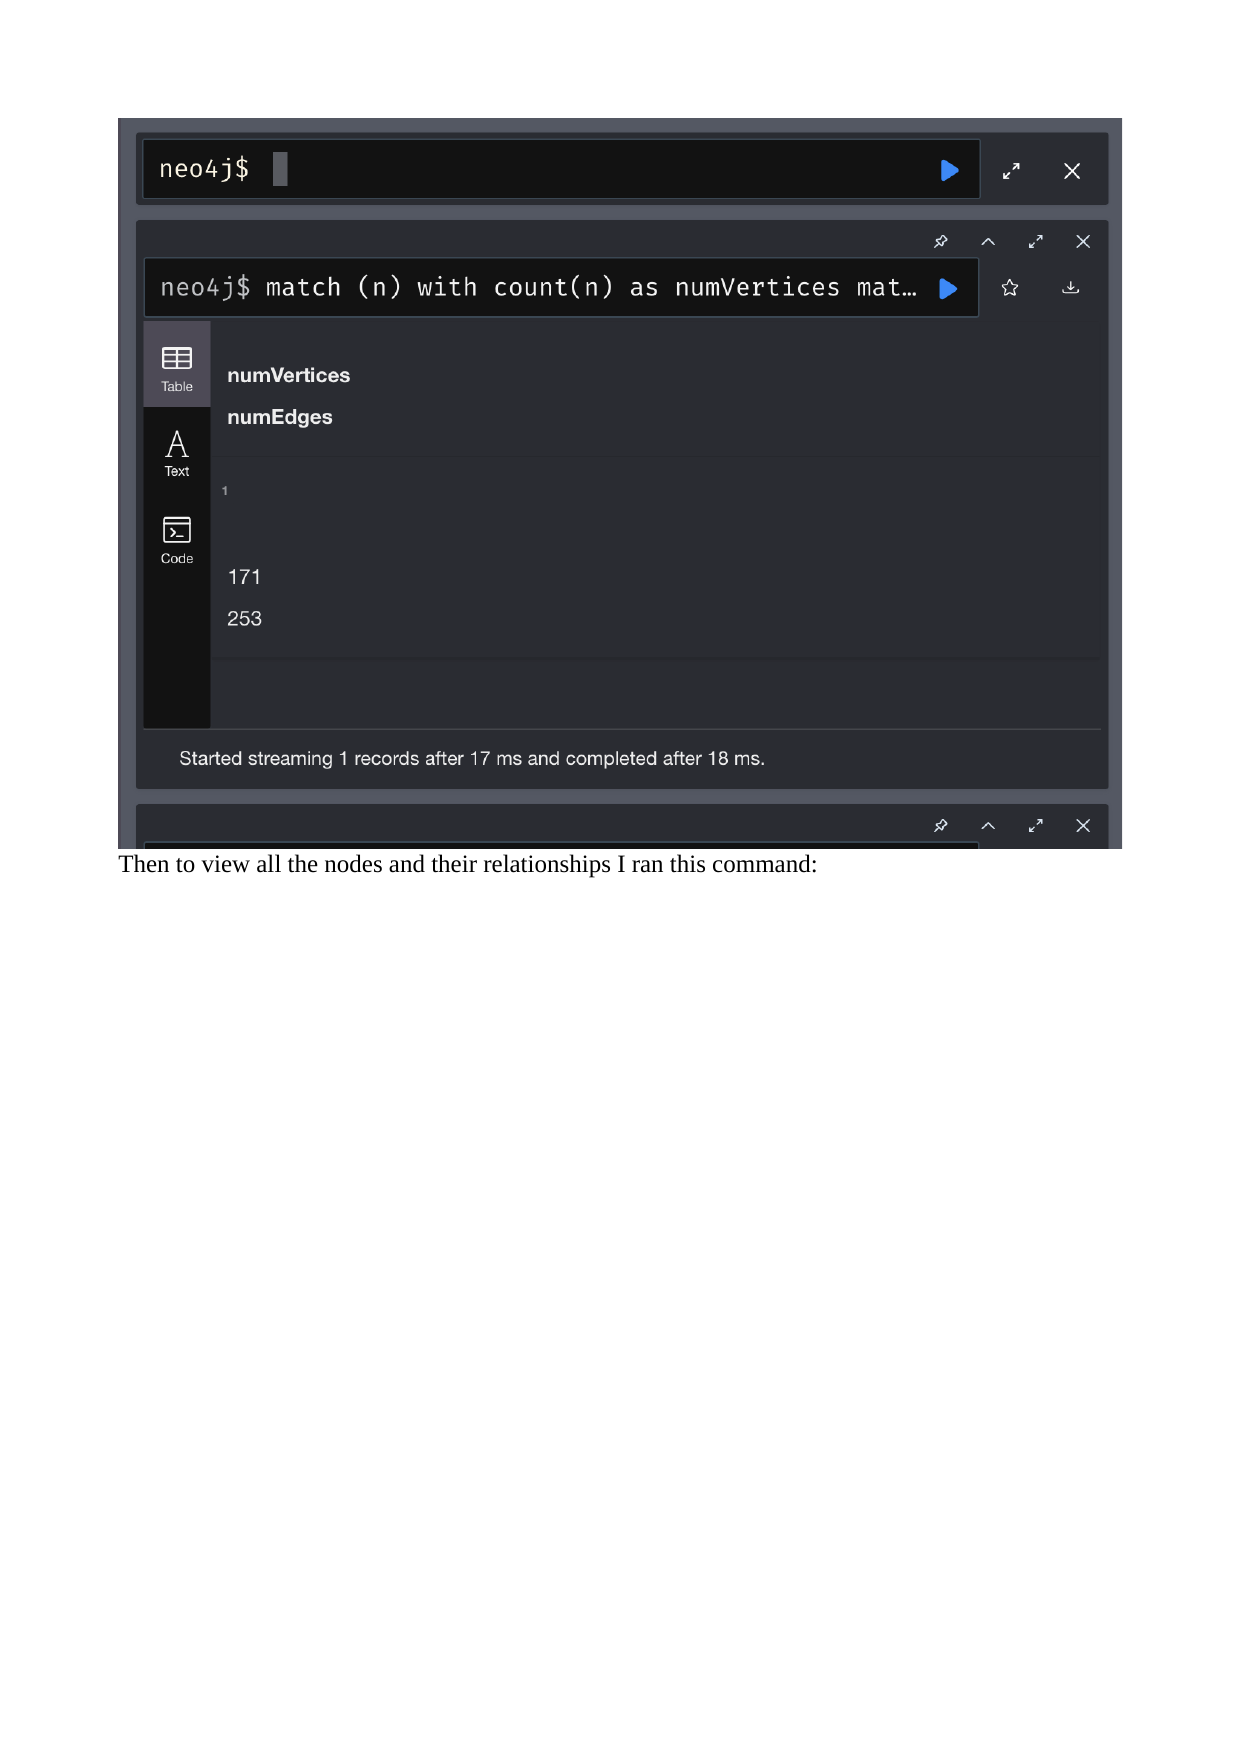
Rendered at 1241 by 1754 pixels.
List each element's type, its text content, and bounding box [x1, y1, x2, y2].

picture [118, 118, 1123, 849]
text Then to view all the nodes and their relationships I ran this command: [118, 849, 1122, 878]
